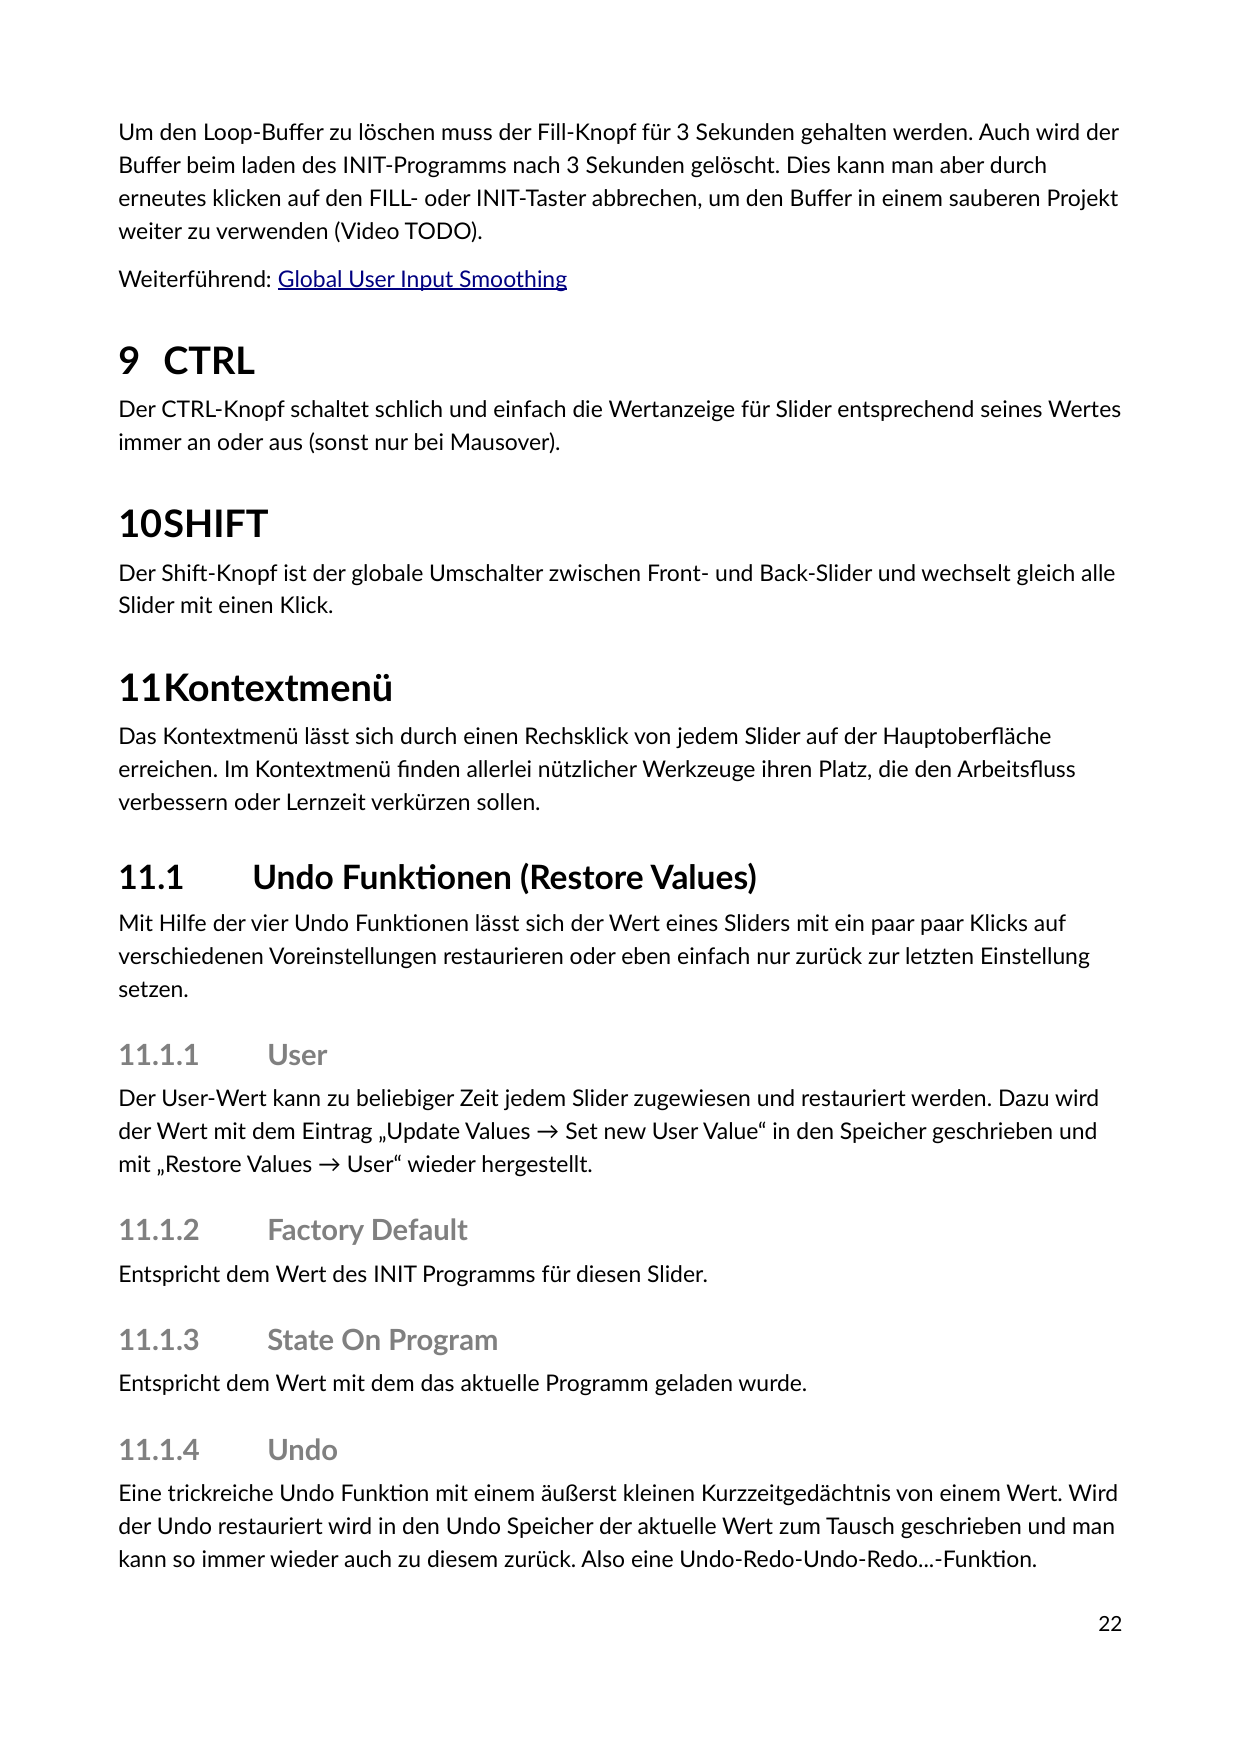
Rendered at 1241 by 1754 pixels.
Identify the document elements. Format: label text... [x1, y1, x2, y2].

text Der CTRL-Knopf schaltet schlich und einfach die Wertanzeige für Slider entsprechend seines Wertes immer an oder aus (sonst nur bei Mausover). [118, 395, 1122, 455]
text Der Shift-Knopf ist der globale Umschalter zwischen Front- und Back-Slider und wechselt gleich alle Slider mit einen Klick. [118, 558, 1122, 619]
subtitle Undo [118, 1431, 1122, 1466]
subtitle Undo Funktionen (Restore Values) [118, 856, 1122, 896]
subtitle SHIFT [118, 500, 1122, 546]
text Entspricht dem Wert des INIT Programms für diesen Slider. [118, 1259, 1122, 1287]
text Um den Loop-Buffer zu löschen muss der Fill-Knopf für 3 Sekunden gehalten werden. Auch wird der Buffer beim laden des INIT-Programms nach 3 Sekunden gelöscht. Dies kann man aber durch erneutes klicken auf den FILL- oder INIT-Taster abbrechen, um den Buffer in einem sauberen Projekt weiter zu verwenden (Video TODO). [118, 118, 1122, 244]
subtitle Kontextmenü [118, 664, 1122, 709]
text Eine trickreiche Undo Funktion mit einem äußerst kleinen Kurzzeitgedächtnis von einem Wert. Wird der Undo restauriert wird in den Undo Speicher der aktuelle Wert zum Tausch geschrieben und man kann so immer wieder auch zu diesem zurück. Also eine Undo-Redo-Undo-Redo...-Funktion. [118, 1479, 1122, 1572]
text Der User-Wert kann zu beliebiger Zeit jedem Slider zugewiesen und restauriert werden. Dazu wird der Wert mit dem Eintrag „Update Values → Set new User Value“ in den Speicher geschrieben und mit „Restore Values → User“ wieder hergestellt. [118, 1084, 1122, 1177]
subtitle Factory Default [118, 1212, 1122, 1247]
text Weiterführend: Global User Input Smoothing [118, 264, 1122, 292]
text Das Kontextmenü lässt sich durch einen Rechsklick von jedem Slider auf der Hauptoberfläche erreichen. Im Kontextmenü finden allerlei nützlicher Werkzeuge ihren Platz, die den Arbeitsfluss verbessern oder Lernzeit verkürzen sollen. [118, 722, 1122, 815]
text Mit Hilfe der vier Undo Funktionen lässt sich der Wert eines Sliders mit ein paar paar Klicks auf verschiedenen Voreinstellungen restaurieren oder eben einfach nur zurück zur letzten Einstellung setzen. [118, 909, 1122, 1002]
subtitle CTRL [118, 337, 1122, 382]
text Entspricht dem Wert mit dem das aktuelle Programm geladen wurde. [118, 1369, 1122, 1397]
subtitle User [118, 1037, 1122, 1072]
subtitle State On Program [118, 1322, 1122, 1357]
